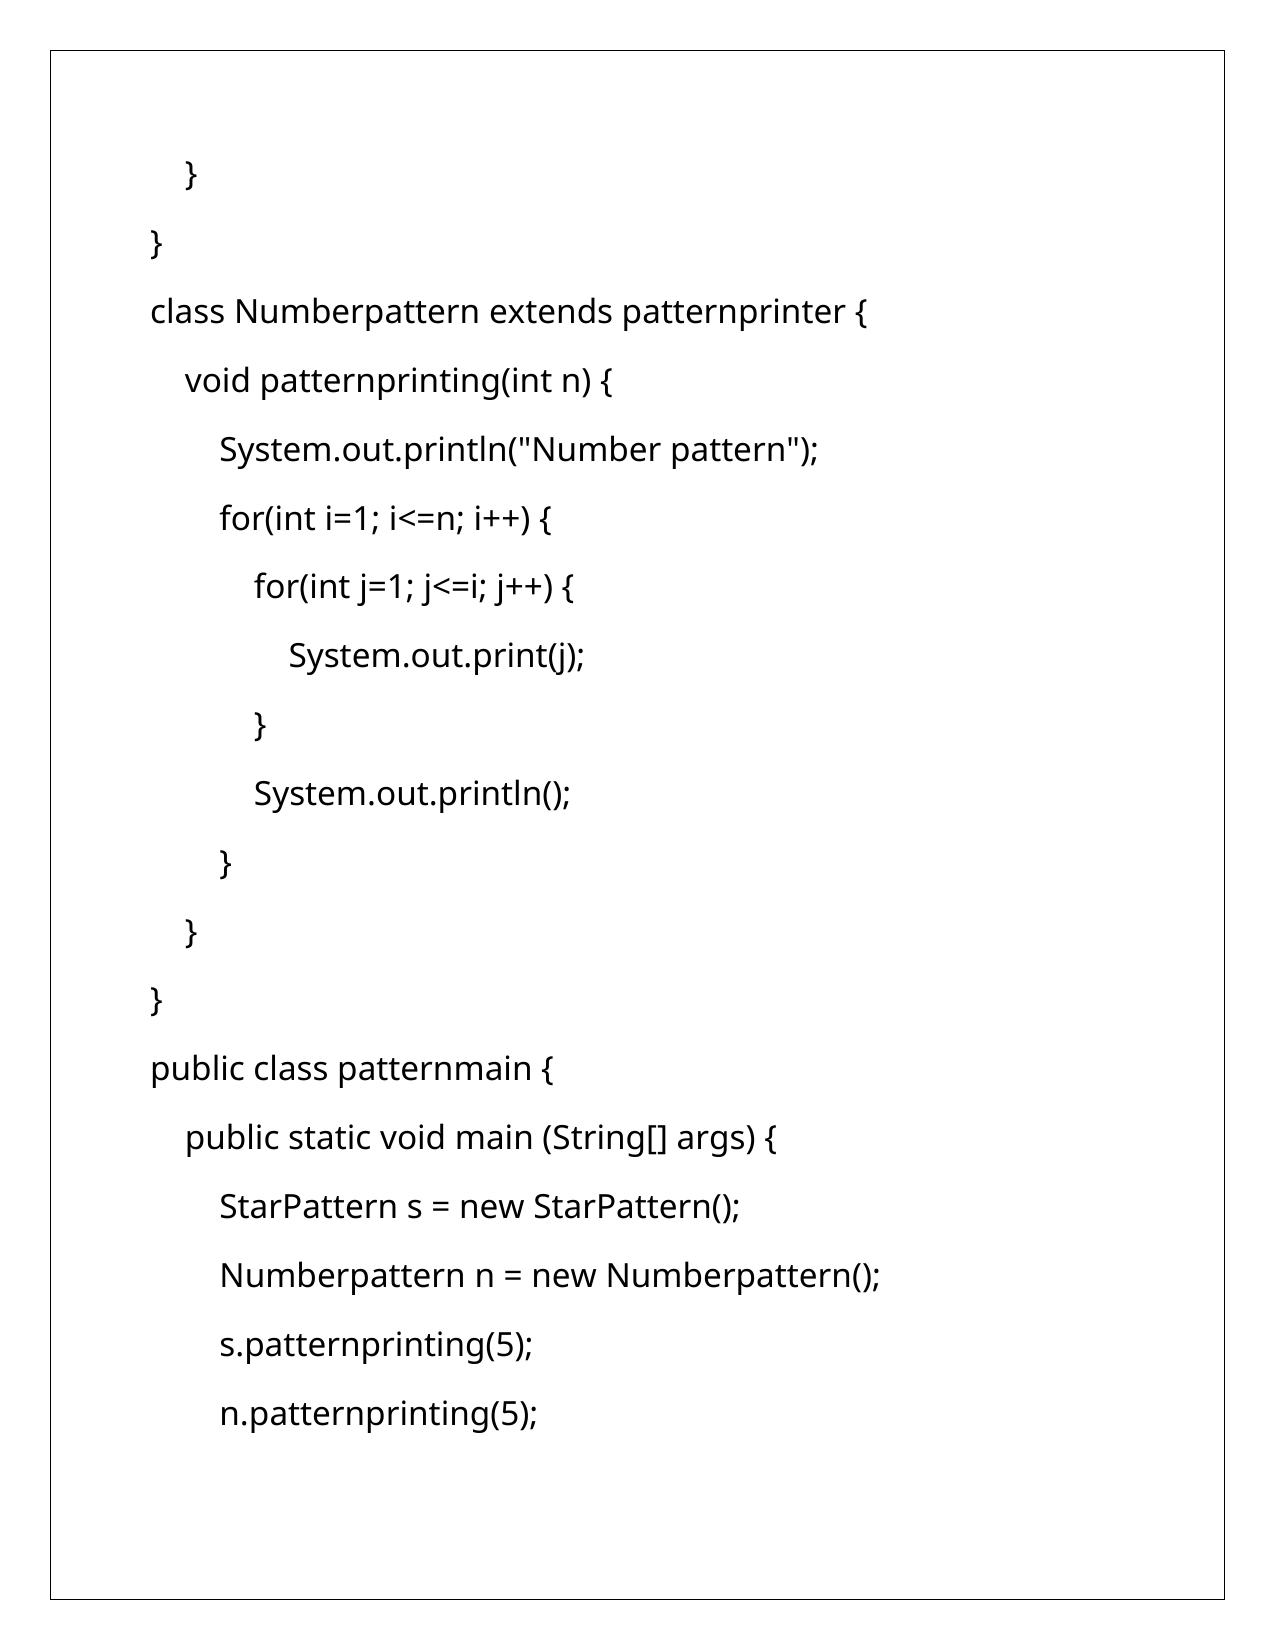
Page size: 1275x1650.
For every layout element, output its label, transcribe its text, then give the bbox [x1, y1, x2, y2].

text } [150, 907, 1125, 953]
text for(int i=1; i<=n; i++) { [150, 494, 1125, 540]
text } [150, 701, 1125, 746]
text void patternprinting(int n) { [150, 357, 1125, 402]
text public static void main (String[] args) { [150, 1114, 1125, 1159]
text } [150, 838, 1125, 884]
text StarPattern s = new StarPattern(); [150, 1183, 1125, 1228]
text System.out.println(); [150, 770, 1125, 815]
text Numberpattern n = new Numberpattern(); [150, 1252, 1125, 1297]
text n.patternprinting(5); [150, 1389, 1125, 1435]
text System.out.println("Number pattern"); [150, 425, 1125, 471]
text s.patternprinting(5); [150, 1321, 1125, 1366]
text public class patternmain { [150, 1045, 1125, 1091]
text System.out.print(j); [150, 632, 1125, 677]
text } [150, 150, 1125, 195]
text } [150, 976, 1125, 1022]
text } [150, 219, 1125, 264]
text class Numberpattern extends patternprinter { [150, 288, 1125, 333]
text for(int j=1; j<=i; j++) { [150, 563, 1125, 608]
